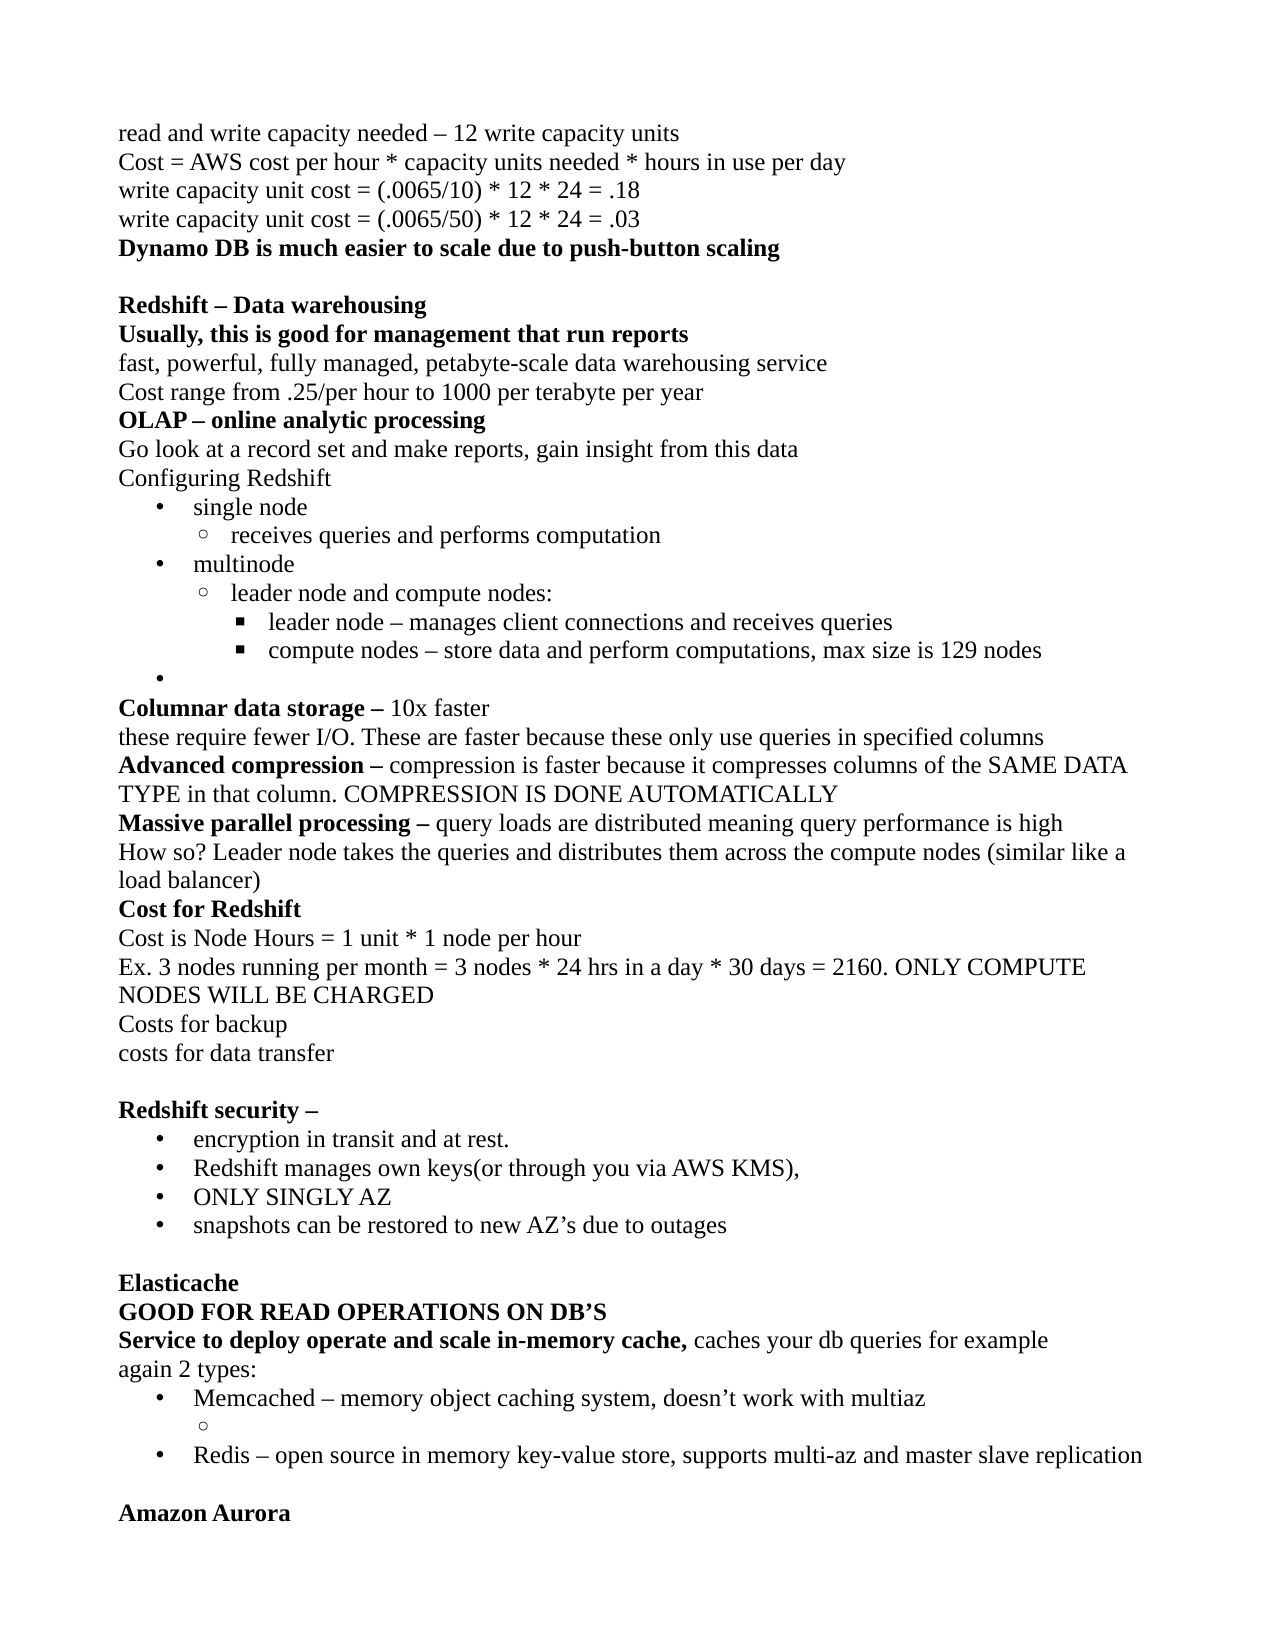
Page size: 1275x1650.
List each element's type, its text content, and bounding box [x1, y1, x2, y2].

list Redshift manages own keys(or through you via AWS KMS), [156, 1153, 1157, 1182]
text Cost range from .25/per hour to 1000 per terabyte per year [118, 377, 1157, 406]
text Go look at a record set and make reports, gain insight from this data [118, 434, 1157, 463]
list compute nodes – store data and perform computations, max size is 129 nodes [231, 636, 1157, 664]
text Columnar data storage – 10x faster [118, 693, 1157, 722]
text again 2 types: [118, 1354, 1157, 1383]
text Elasticache [118, 1268, 1157, 1297]
text Cost = AWS cost per hour * capacity units needed * hours in use per day [118, 147, 1157, 176]
list multinode [156, 549, 1157, 578]
list encryption in transit and at rest. [156, 1124, 1157, 1153]
list snapshots can be restored to new AZ’s due to outages [156, 1211, 1157, 1239]
text Advanced compression – compression is faster because it compresses columns of the SAME DATA TYPE in that column. COMPRESSION IS DONE AUTOMATICALLY [118, 751, 1157, 808]
text OLAP – online analytic processing [118, 406, 1157, 434]
text Configuring Redshift [118, 463, 1157, 492]
text Costs for backup [118, 1009, 1157, 1038]
list ONLY SINGLY AZ [156, 1182, 1157, 1211]
list leader node and compute nodes: [193, 578, 1157, 607]
text Amazon Aurora [118, 1498, 1157, 1527]
list Memcached – memory object caching system, doesn’t work with multiaz [156, 1383, 1157, 1412]
text costs for data transfer [118, 1038, 1157, 1067]
text Redshift – Data warehousing [118, 291, 1157, 319]
text write capacity unit cost = (.0065/50) * 12 * 24 = .03 [118, 204, 1157, 233]
text Cost is Node Hours = 1 unit * 1 node per hour [118, 923, 1157, 952]
text How so? Leader node takes the queries and distributes them across the compute nodes (similar like a load balancer) [118, 837, 1157, 894]
list single node [156, 492, 1157, 521]
text Usually, this is good for management that run reports [118, 319, 1157, 348]
list receives queries and performs computation [193, 521, 1157, 549]
text Ex. 3 nodes running per month = 3 nodes * 24 hrs in a day * 30 days = 2160. ONLY COMPUTE NODES WILL BE CHARGED [118, 952, 1157, 1009]
list Redis – open source in memory key-value store, supports multi-az and master slave replication [156, 1441, 1157, 1469]
text Cost for Redshift [118, 894, 1157, 923]
text write capacity unit cost = (.0065/10) * 12 * 24 = .18 [118, 176, 1157, 204]
text Massive parallel processing – query loads are distributed meaning query performance is high [118, 808, 1157, 837]
text Redshift security – [118, 1096, 1157, 1124]
text Dynamo DB is much easier to scale due to push-button scaling [118, 233, 1157, 262]
list leader node – manages client connections and receives queries [231, 607, 1157, 636]
text fast, powerful, fully managed, petabyte-scale data warehousing service [118, 348, 1157, 377]
text read and write capacity needed – 12 write capacity units [118, 118, 1157, 147]
text GOOD FOR READ OPERATIONS ON DB’S [118, 1297, 1157, 1326]
text Service to deploy operate and scale in-memory cache, caches your db queries for example [118, 1326, 1157, 1354]
text these require fewer I/O. These are faster because these only use queries in specified columns [118, 722, 1157, 751]
